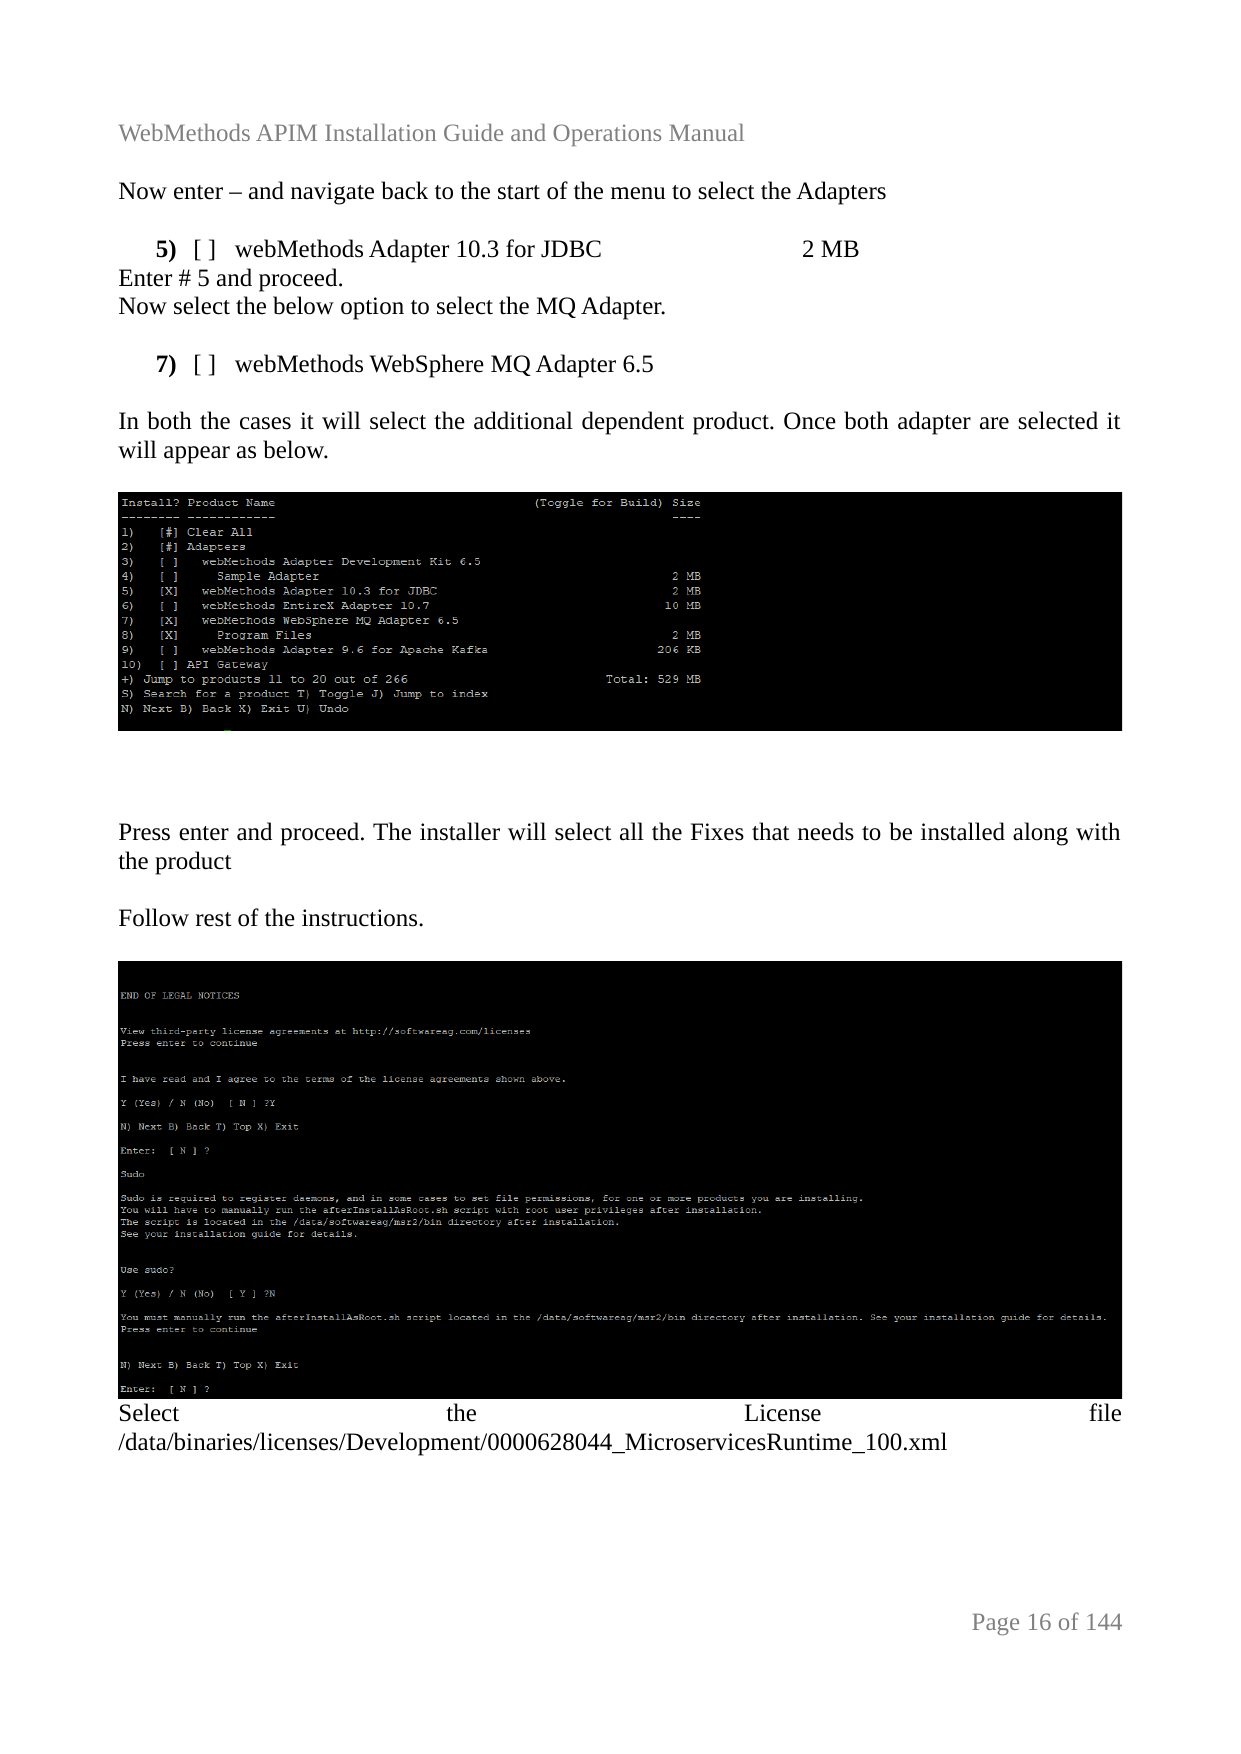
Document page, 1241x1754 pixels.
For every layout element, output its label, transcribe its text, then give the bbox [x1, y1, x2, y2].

list [ ] webMethods WebSphere MQ Adapter 6.5 [156, 349, 1122, 378]
text Now select the below option to select the MQ Adapter. [118, 291, 1122, 320]
text Press enter and proceed. The installer will select all the Fixes that needs to be installed along with the product [118, 817, 1122, 875]
text In both the cases it will select the additional dependent product. Once both adapter are selected it will appear as below. [118, 406, 1122, 464]
text Follow rest of the instructions. [118, 903, 1122, 932]
list [ ] webMethods Adapter 10.3 for JDBC 2 MB [156, 234, 1122, 263]
text Now enter – and navigate back to the start of the menu to select the Adapters [118, 176, 1122, 205]
text Enter # 5 and proceed. [118, 263, 1122, 291]
picture [118, 492, 1123, 731]
text Select the License file /data/binaries/licenses/Development/0000628044_MicroservicesRuntime_100.xml [118, 1399, 1122, 1456]
picture [118, 961, 1123, 1399]
